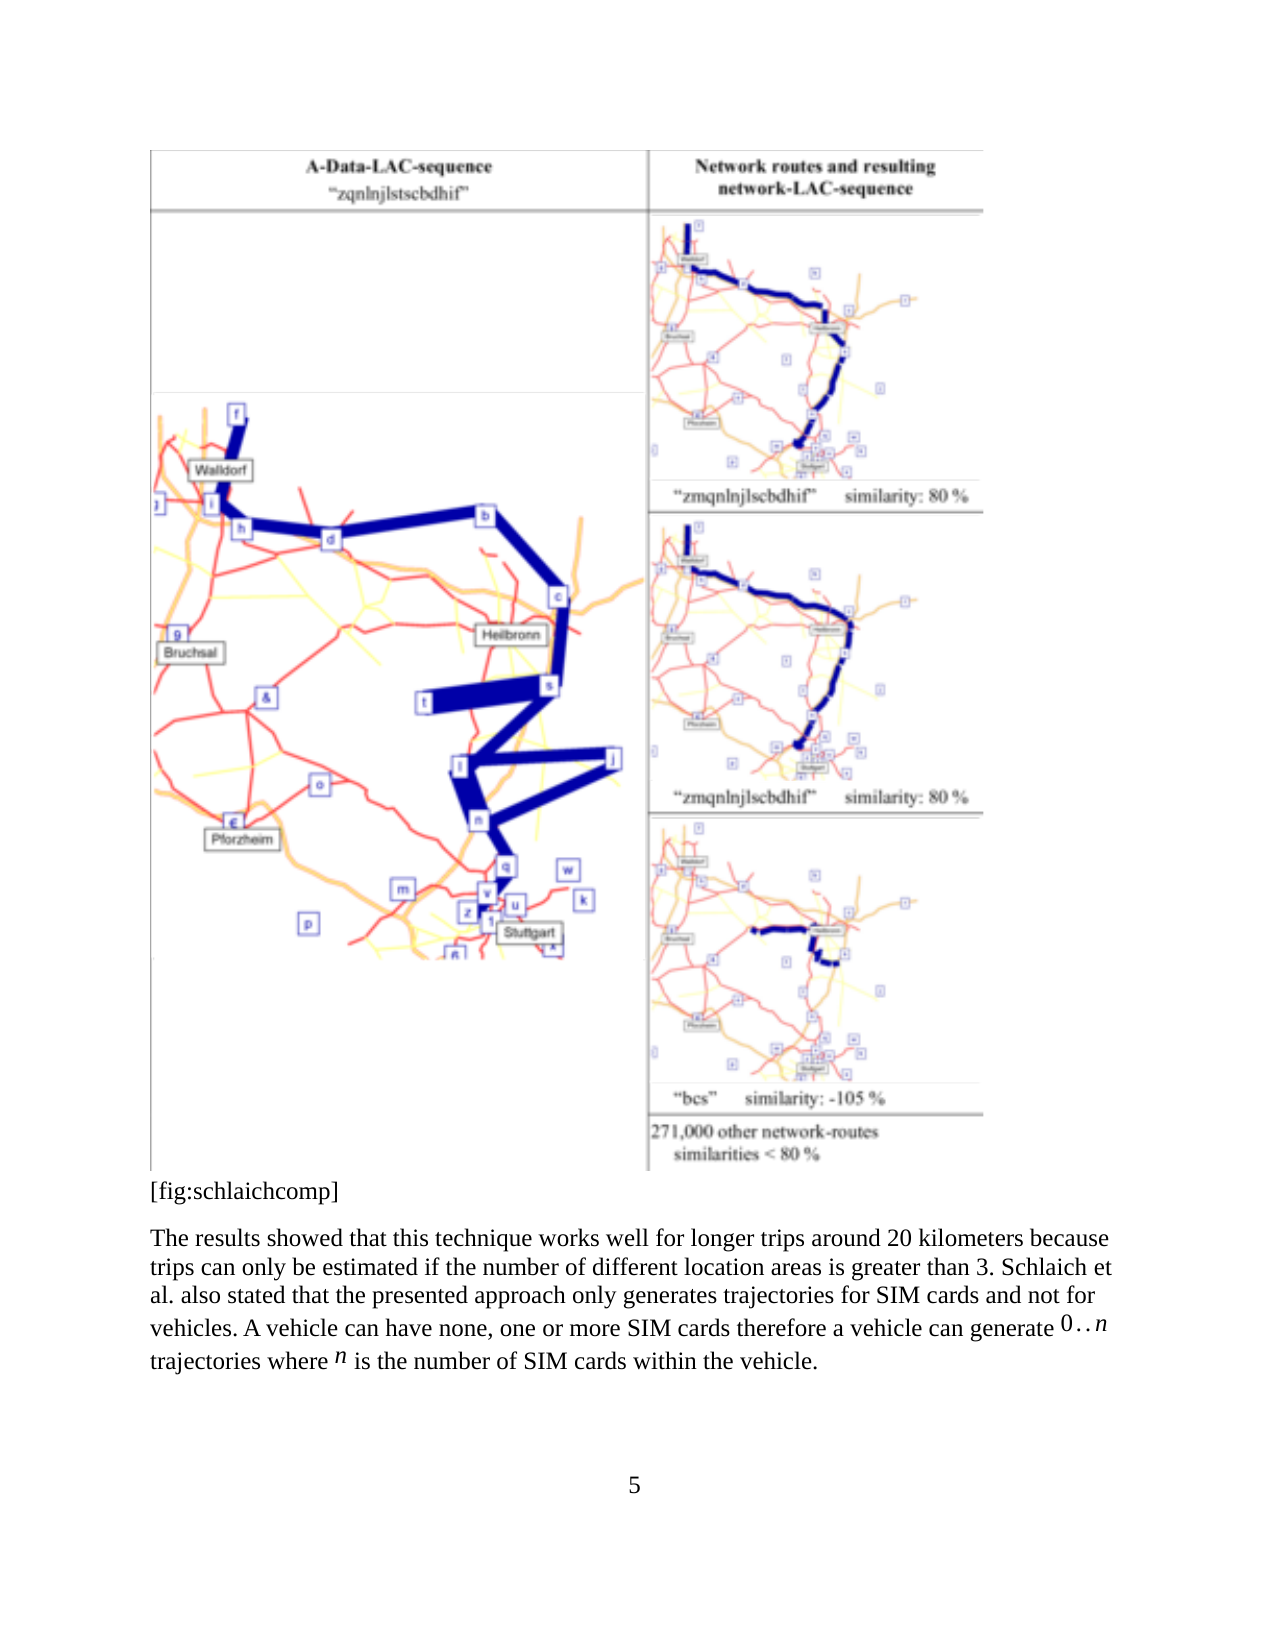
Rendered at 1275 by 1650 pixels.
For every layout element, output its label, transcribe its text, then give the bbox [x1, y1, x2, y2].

text [fig:schlaichcomp] [150, 150, 1125, 1205]
text The results showed that this technique works well for longer trips around 20 kilometers because trips can only be estimated if the number of different location areas is greater than 3. Schlaich et al. also stated that the presented approach only generates trajectories for SIM cards and not for vehicles. A vehicle can have none, one or more SIM cards therefore a vehicle can generate trajectories where is the number of SIM cards within the vehicle. [150, 1223, 1125, 1375]
picture [150, 150, 984, 1171]
